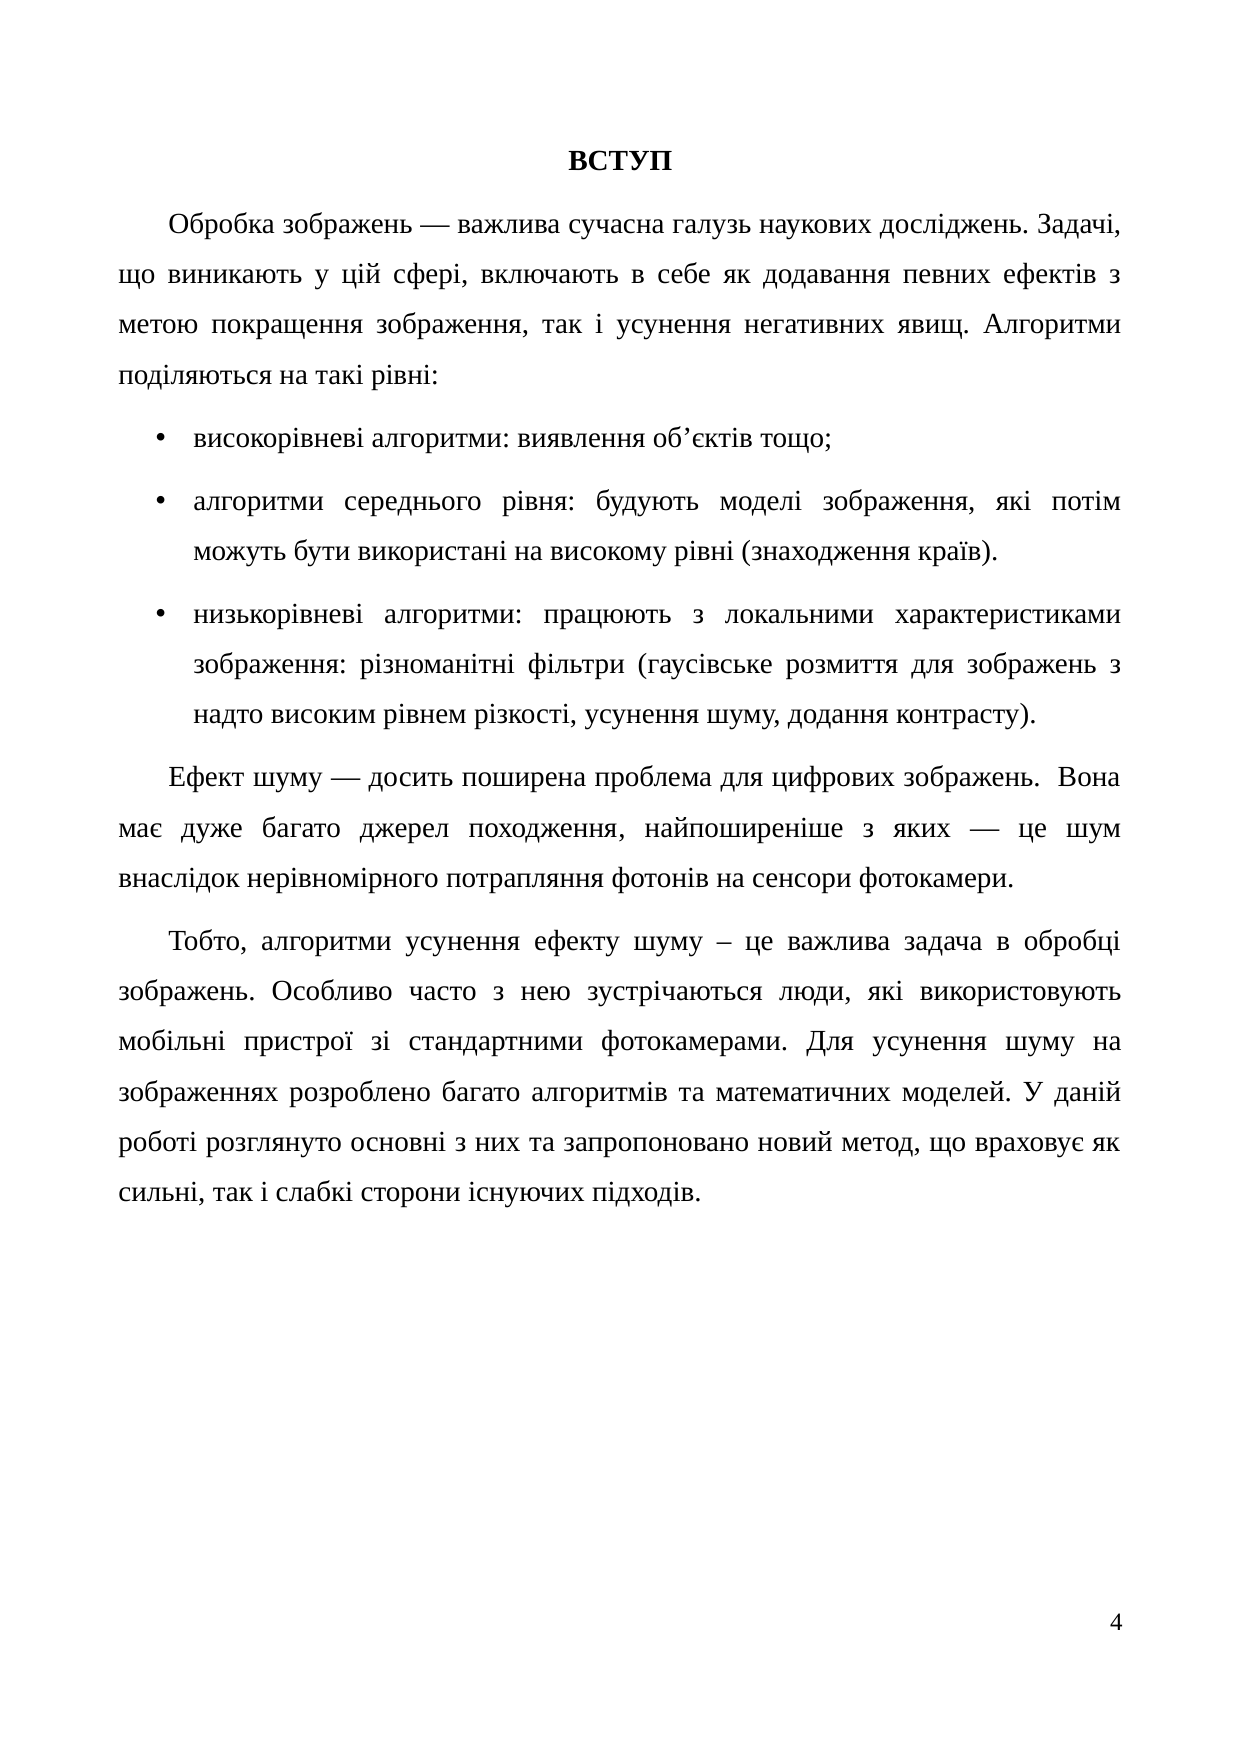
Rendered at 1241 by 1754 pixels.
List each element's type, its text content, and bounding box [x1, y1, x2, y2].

list високорівневі алгоритми: виявлення об’єктів тощо; [156, 420, 1122, 453]
text Тобто, алгоритми усунення ефекту шуму – це важлива задача в обробці зображень. Особливо часто з нею зустрічаються люди, які використовують мобільні пристрої зі стандартними фотокамерами. Для усунення шуму на зображеннях розроблено багато алгоритмів та математичних моделей. У даній роботі розглянуто основні з них та запропоновано новий метод, що враховує як сильні, так і слабкі сторони існуючих підходів. [118, 923, 1122, 1208]
subtitle ВСТУП [118, 143, 1122, 177]
list низькорівневі алгоритми: працюють з локальними характеристиками зображення: різноманітні фільтри (гаусівське розмиття для зображень з надто високим рівнем різкості, усунення шуму, додання контрасту). [156, 596, 1122, 730]
list алгоритми середнього рівня: будують моделі зображення, які потім можуть бути використані на високому рівні (знаходження країв). [156, 483, 1122, 567]
text Ефект шуму — досить поширена проблема для цифрових зображень. Вона має дуже багато джерел походження, найпоширеніше з яких — це шум внаслідок нерівномірного потрапляння фотонів на сенсори фотокамери. [118, 759, 1122, 893]
text Обробка зображень — важлива сучасна галузь наукових досліджень. Задачі, що виникають у цій сфері, включають в себе як додавання певних ефектів з метою покращення зображення, так і усунення негативних явищ. Алгоритми поділяються на такі рівні: [118, 206, 1122, 390]
